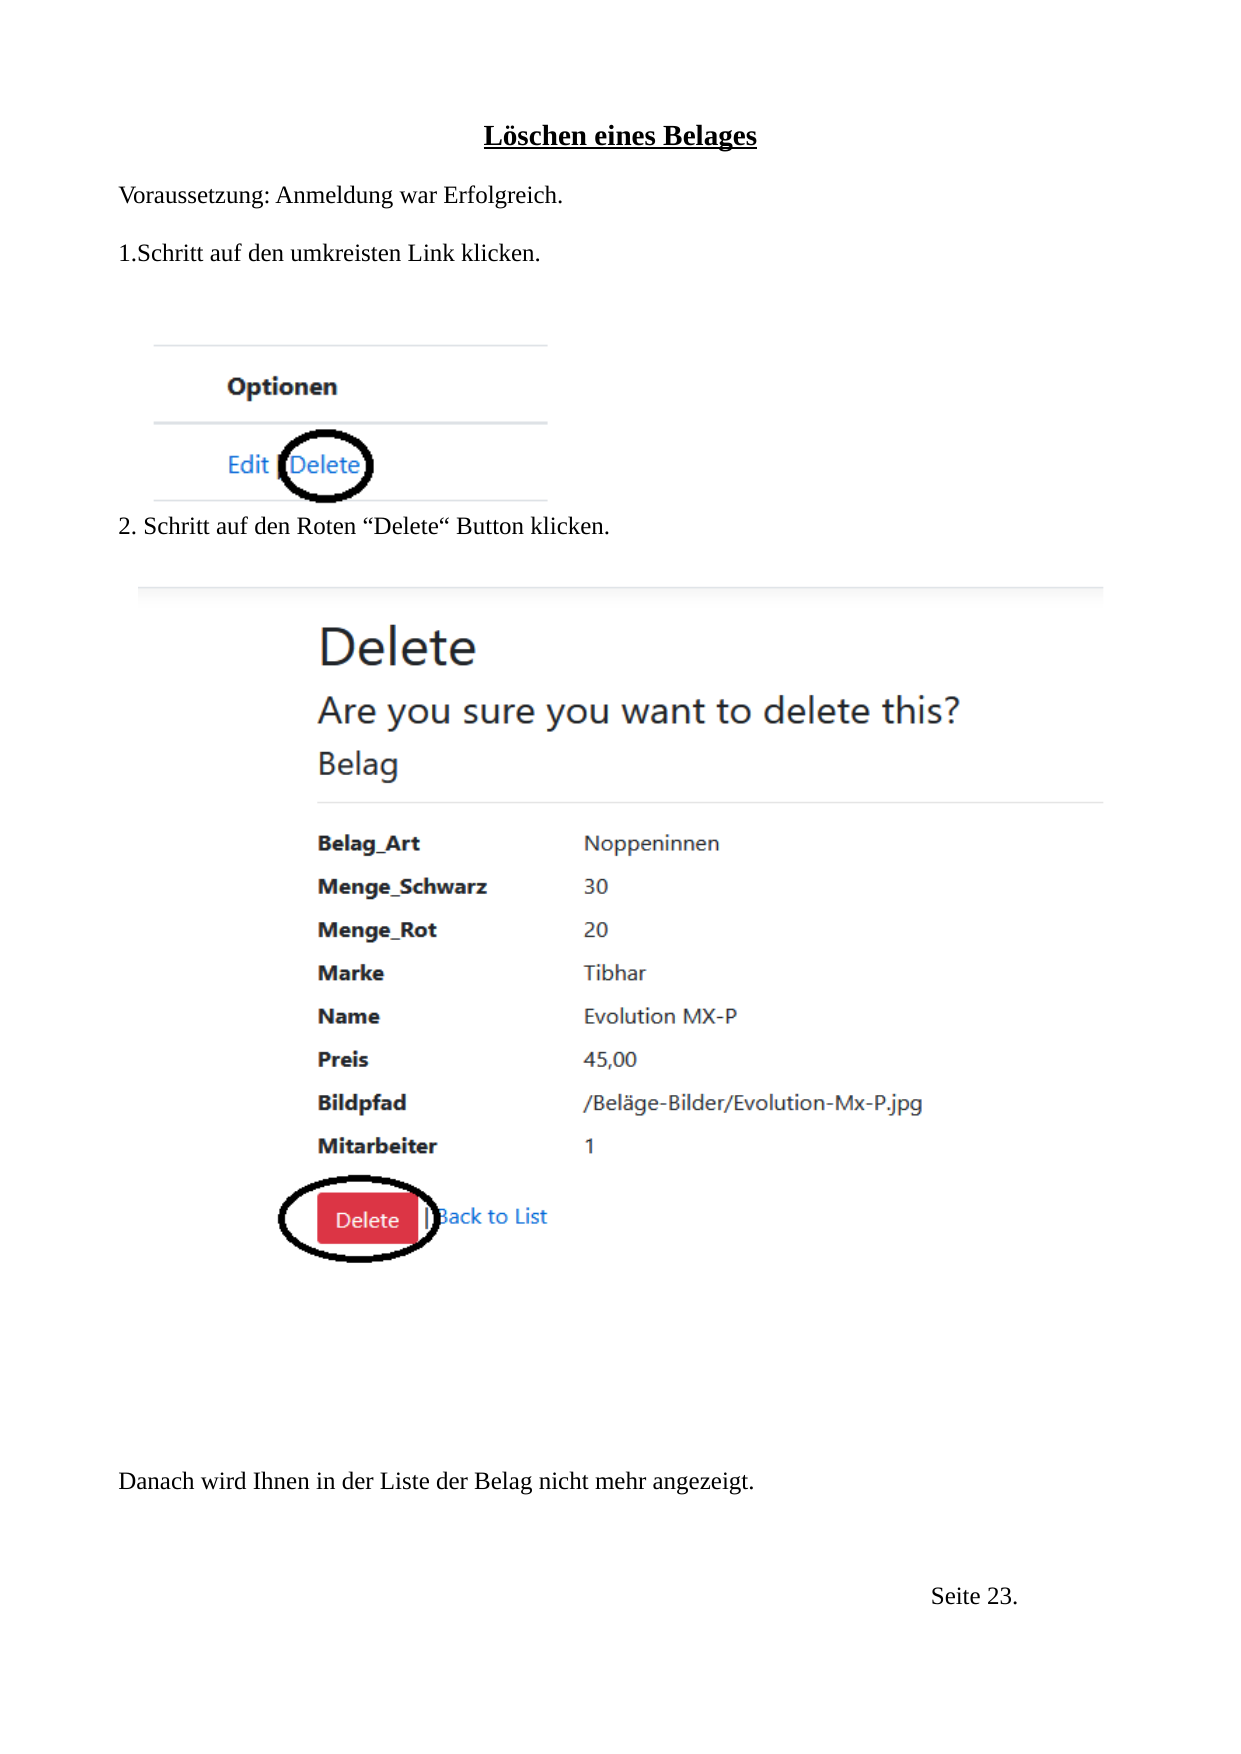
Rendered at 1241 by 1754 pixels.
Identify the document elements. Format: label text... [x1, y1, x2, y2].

text Danach wird Ihnen in der Liste der Belag nicht mehr angezeigt. [118, 1466, 1122, 1495]
text 1.Schritt auf den umkreisten Link klicken. [118, 238, 1122, 267]
picture [153, 295, 562, 511]
text Voraussetzung: Anmeldung war Erfolgreich. [118, 180, 1122, 209]
text Seite 23. [118, 1581, 1122, 1610]
picture [138, 579, 1104, 1409]
text Löschen eines Belages [118, 118, 1122, 152]
text 2. Schritt auf den Roten “Delete“ Button klicken. [118, 295, 1122, 540]
